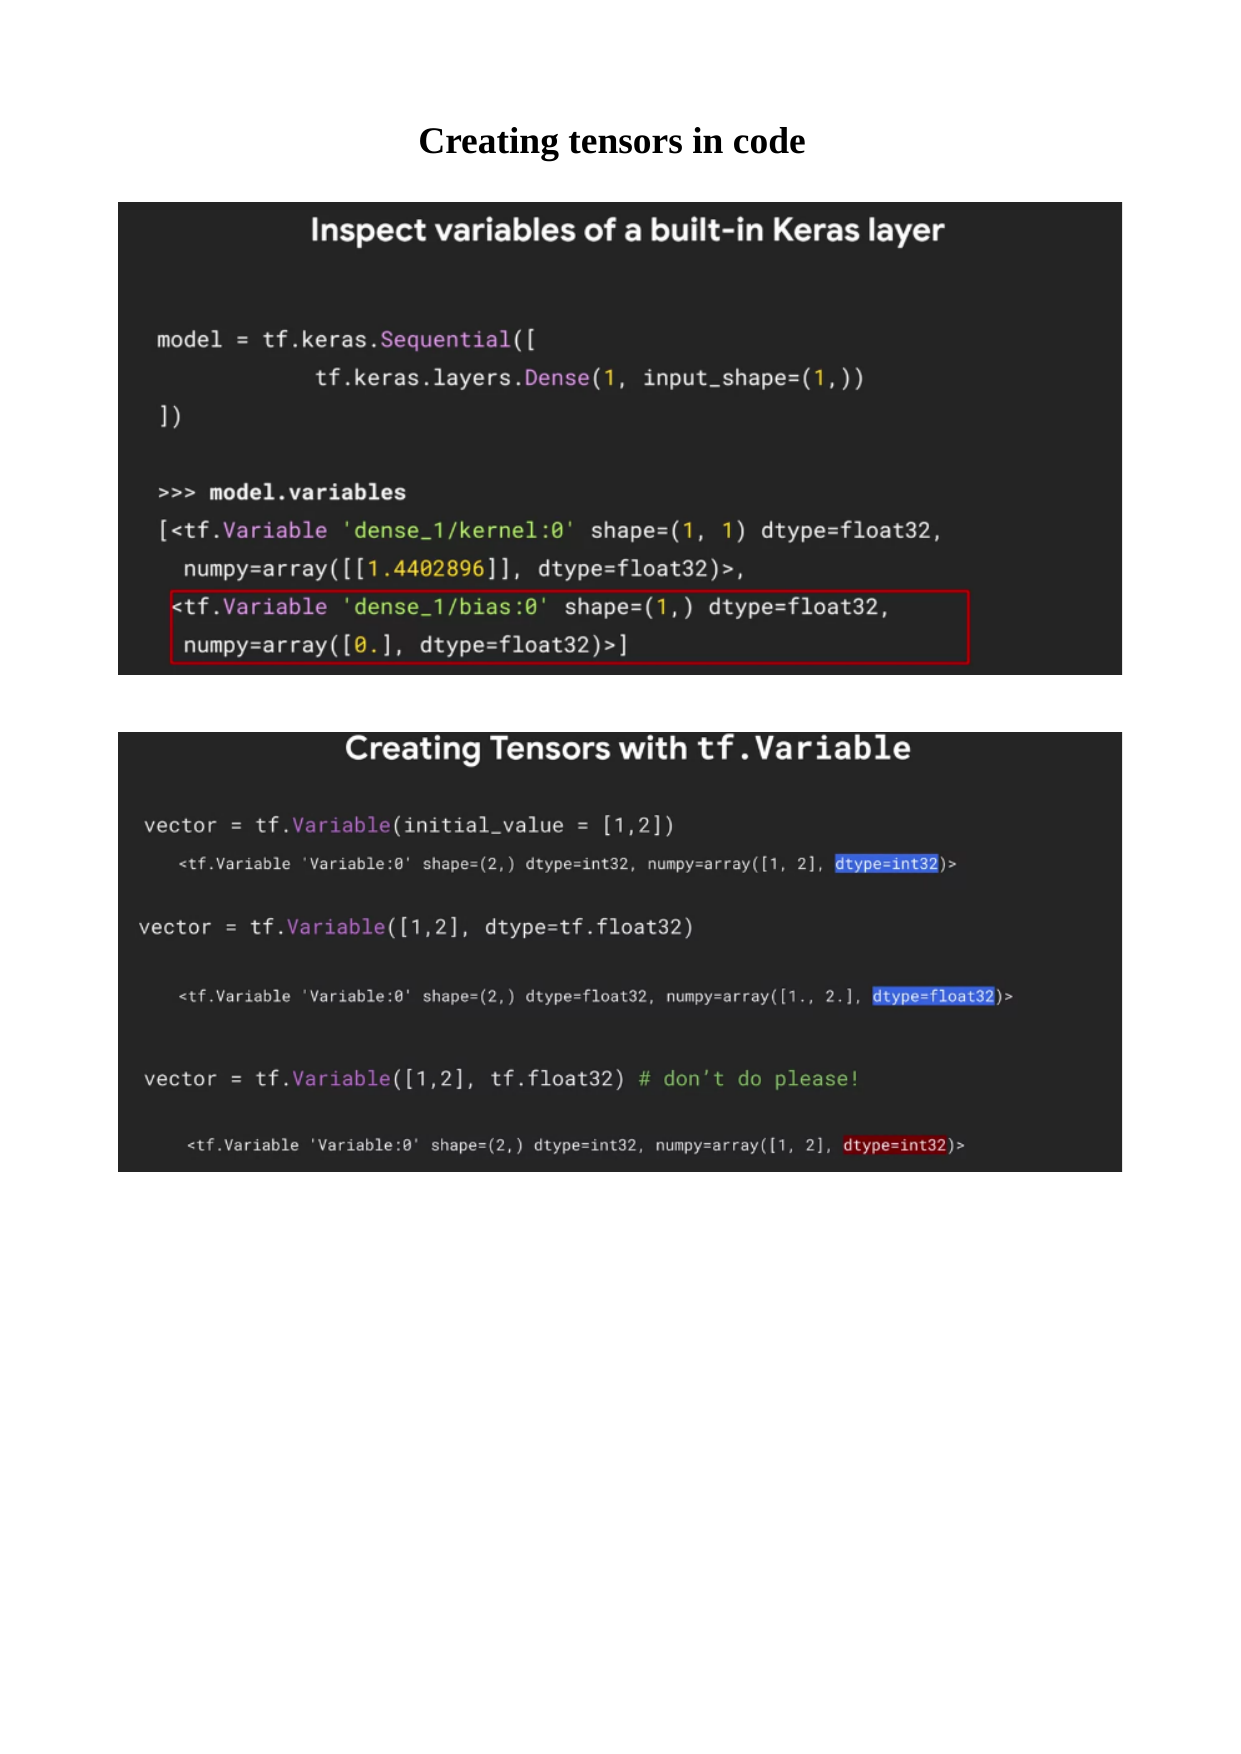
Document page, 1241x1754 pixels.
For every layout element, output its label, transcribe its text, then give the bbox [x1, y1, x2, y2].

subtitle Creating tensors in code [118, 118, 1122, 161]
picture [118, 732, 1123, 1172]
picture [118, 202, 1123, 675]
